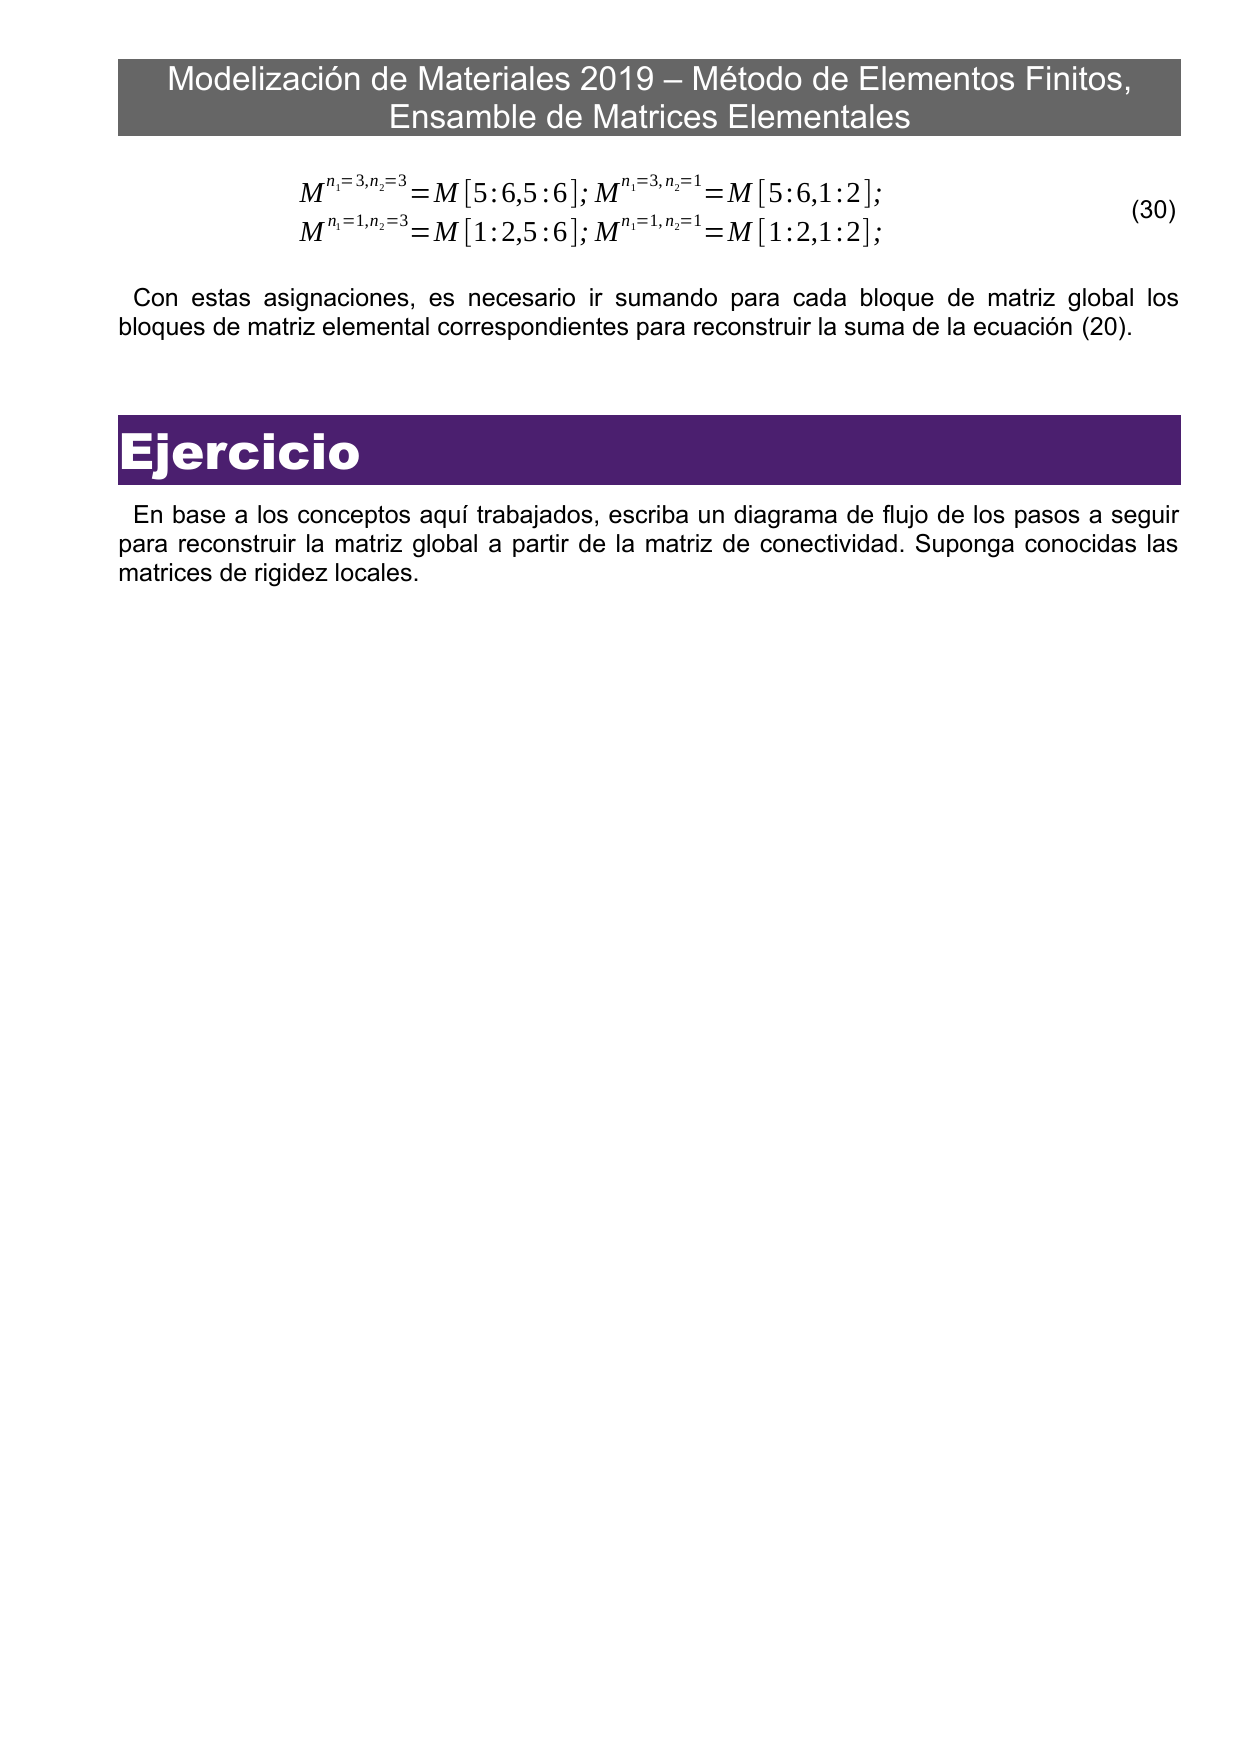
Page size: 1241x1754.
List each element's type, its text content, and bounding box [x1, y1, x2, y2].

subtitle Ejercicio [118, 415, 1181, 485]
table_header (30) [1063, 165, 1181, 254]
table_header [118, 165, 1063, 254]
text En base a los conceptos aquí trabajados, escriba un diagrama de flujo de los pasos a seguir para reconstruir la matriz global a partir de la matriz de conectividad. Suponga conocidas las matrices de rigidez locales. [118, 500, 1181, 586]
text Con estas asignaciones, es necesario ir sumando para cada bloque de matriz global los bloques de matriz elemental correspondientes para reconstruir la suma de la ecuación (20). [118, 283, 1181, 341]
